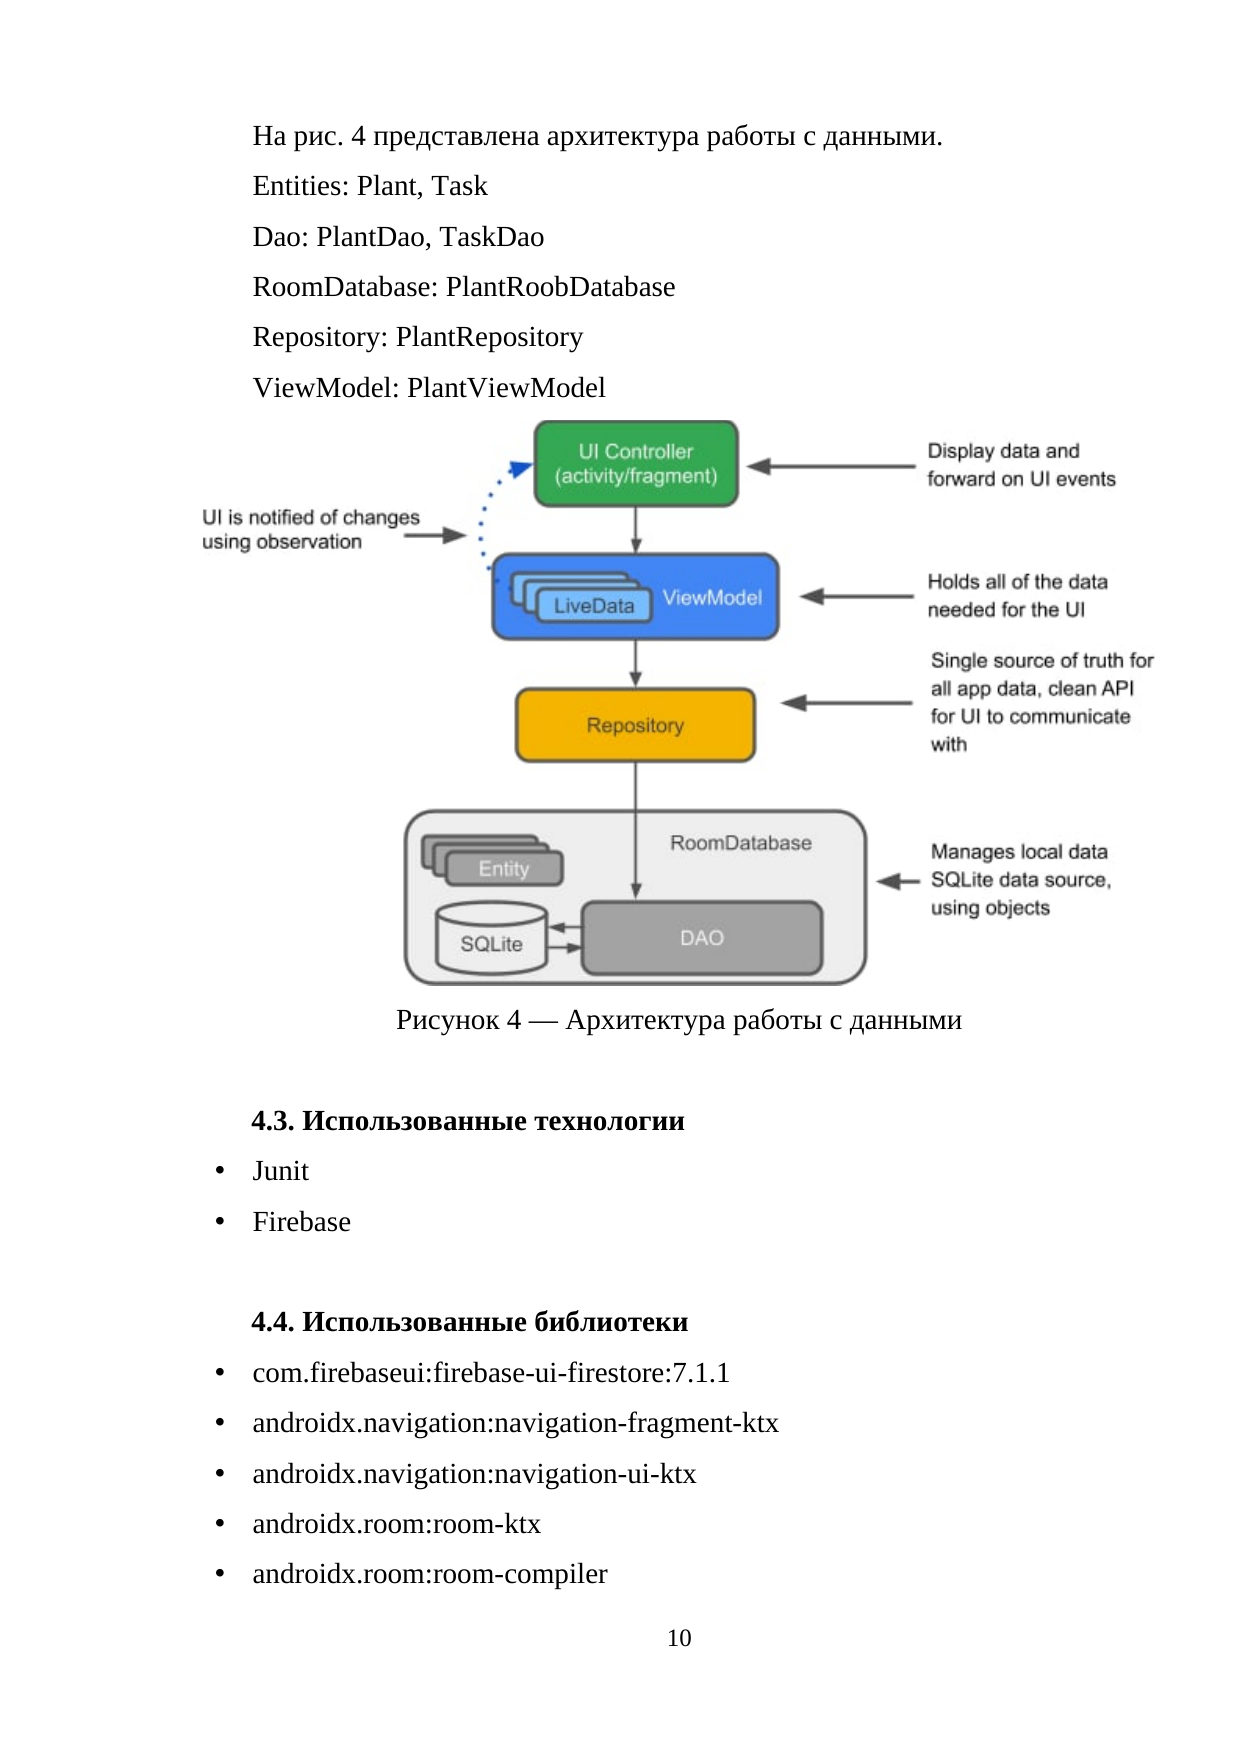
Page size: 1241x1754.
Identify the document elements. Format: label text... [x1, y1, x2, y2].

list androidx.navigation:navigation-fragment-ktx [215, 1405, 1181, 1439]
picture [191, 420, 1167, 986]
text RoomDatabase: PlantRoobDatabase [177, 269, 1181, 303]
text 4.4. Использованные библиотеки [177, 1304, 1181, 1338]
text Рисунок 4 — Архитектура работы с данными [177, 420, 1181, 1036]
text На рис. 4 представлена архитектура работы с данными. [177, 118, 1181, 152]
text Entities: Plant, Task [177, 168, 1181, 202]
text Dao: PlantDao, TaskDao [177, 219, 1181, 252]
list androidx.room:room-ktx [215, 1506, 1181, 1540]
list androidx.navigation:navigation-ui-ktx [215, 1456, 1181, 1489]
list Firebase [215, 1204, 1181, 1237]
text Repository: PlantRepository [177, 319, 1181, 353]
list com.firebaseui:firebase-ui-firestore:7.1.1 [215, 1355, 1181, 1388]
text 4.3. Использованные технологии [177, 1103, 1181, 1137]
list androidx.room:room-compiler [215, 1557, 1181, 1590]
list Junit [215, 1153, 1181, 1187]
text ViewModel: PlantViewModel [177, 370, 1181, 403]
